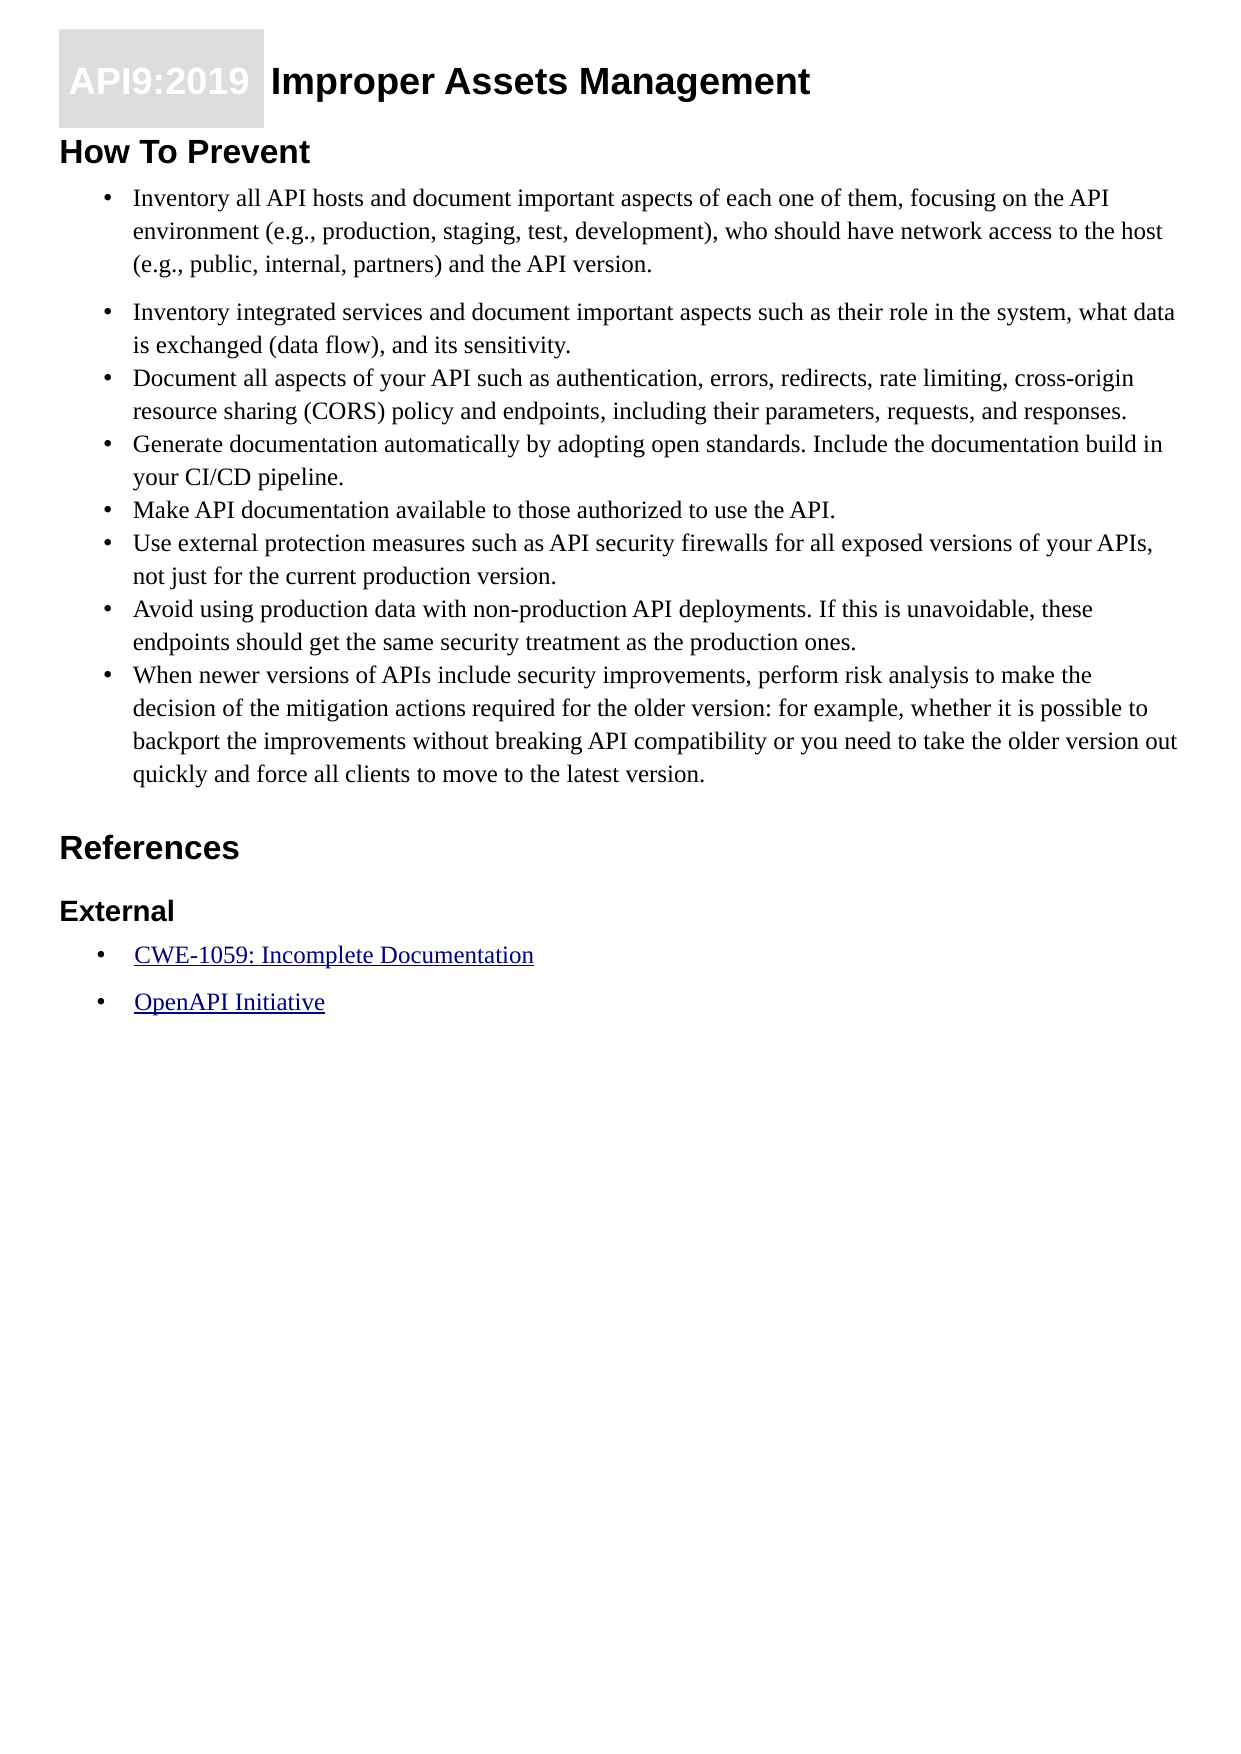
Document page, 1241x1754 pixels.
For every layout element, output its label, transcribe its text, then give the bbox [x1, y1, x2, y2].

list Avoid using production data with non-production API deployments. If this is unavoidable, these endpoints should get the same security treatment as the production ones. [103, 594, 1181, 656]
subtitle How To Prevent [59, 132, 1181, 171]
list Inventory integrated services and document important aspects such as their role in the system, what data is exchanged (data flow), and its sensitivity. [103, 297, 1181, 359]
list Inventory all API hosts and document important aspects of each one of them, focusing on the API environment (e.g., production, staging, test, development), who should have network access to the host (e.g., public, internal, partners) and the API version. [103, 183, 1181, 278]
list Generate documentation automatically by adopting open standards. Include the documentation build in your CI/CD pipeline. [103, 429, 1181, 491]
list When newer versions of APIs include security improvements, perform risk analysis to make the decision of the mitigation actions required for the older version: for example, whether it is possible to backport the improvements without breaking API compatibility or you need to take the older version out quickly and force all clients to move to the latest version. [103, 660, 1181, 788]
list Document all aspects of your API such as authentication, errors, redirects, rate limiting, cross-origin resource sharing (CORS) policy and endpoints, including their parameters, requests, and responses. [103, 363, 1181, 425]
list CWE-1059: Incomplete Documentation [97, 940, 1181, 968]
list Make API documentation available to those authorized to use the API. [103, 495, 1181, 524]
subtitle External [59, 893, 1181, 927]
list OpenAPI Initiative [97, 987, 1181, 1016]
list Use external protection measures such as API security firewalls for all exposed versions of your APIs, not just for the current production version. [103, 528, 1181, 590]
subtitle References [59, 828, 1181, 866]
